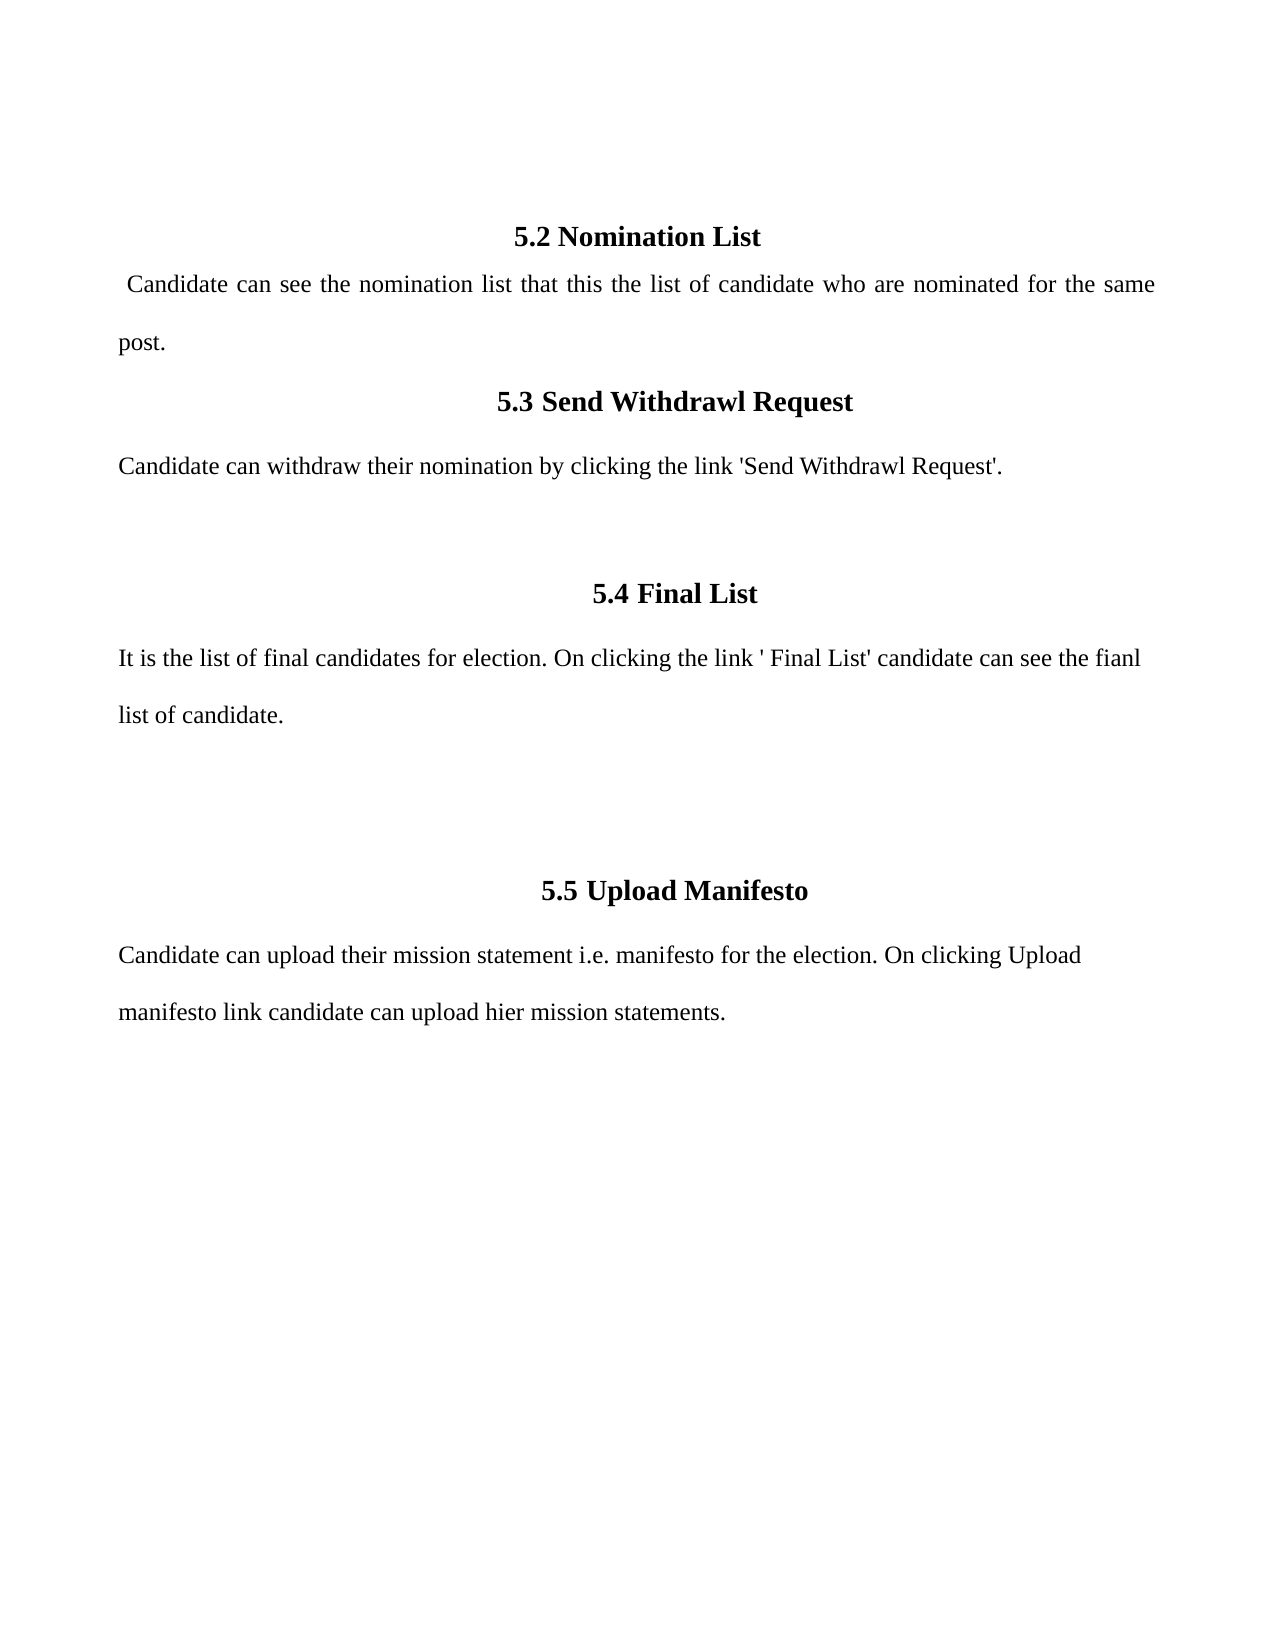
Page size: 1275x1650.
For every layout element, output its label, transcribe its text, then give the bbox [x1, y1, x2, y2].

text Candidate can withdraw their nomination by clicking the link 'Send Withdrawl Request'. [118, 451, 1157, 480]
list Send Withdrawl Request [193, 384, 1157, 418]
text Candidate can upload their mission statement i.e. manifesto for the election. On clicking Upload manifesto link candidate can upload hier mission statements. [118, 940, 1157, 1026]
text It is the list of final candidates for election. On clicking the link ' Final List' candidate can see the fianl list of candidate. [118, 643, 1157, 729]
list Upload Manifesto [193, 873, 1157, 906]
list Final List [193, 576, 1157, 609]
text Candidate can see the nomination list that this the list of candidate who are nominated for the same post. [118, 269, 1157, 355]
text 5.2 Nomination List [118, 219, 1157, 252]
